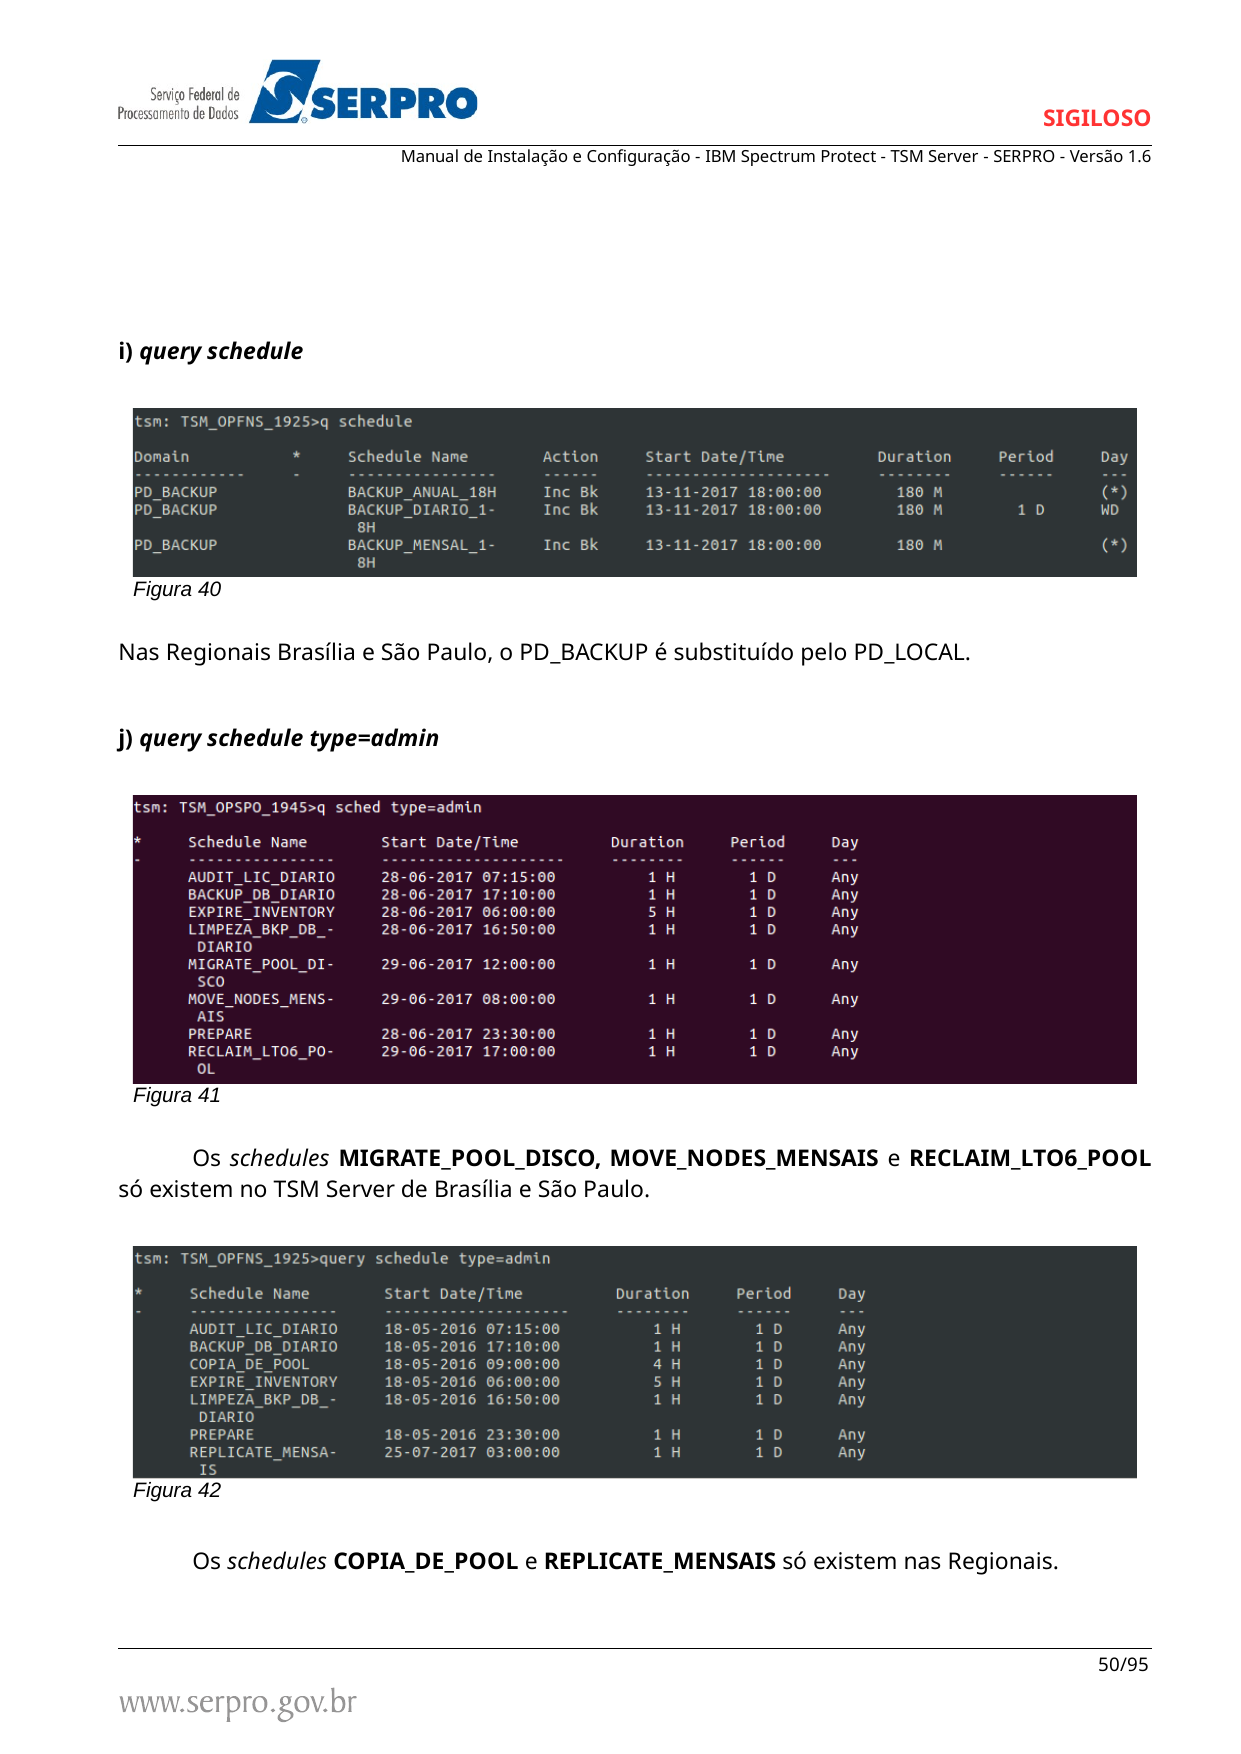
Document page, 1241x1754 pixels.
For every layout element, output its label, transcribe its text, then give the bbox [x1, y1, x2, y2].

text Figura 40 [133, 577, 1137, 601]
text Figura 42 [133, 1479, 1137, 1502]
text Figura 41 [133, 1084, 1137, 1107]
text Os schedules COPIA_DE_POOL e REPLICATE_MENSAIS só existem nas Regionais. [118, 1544, 1152, 1576]
picture [132, 1246, 1137, 1479]
picture [132, 795, 1137, 1084]
picture [118, 59, 478, 124]
text Os schedules MIGRATE_POOL_DISCO, MOVE_NODES_MENSAIS e RECLAIM_LTO6_POOL só existem no TSM Server de Brasília e São Paulo. [118, 1142, 1152, 1204]
text i) query schedule [118, 335, 1152, 366]
text Nas Regionais Brasília e São Paulo, o PD_BACKUP é substituído pelo PD_LOCAL. [118, 636, 1152, 667]
text j) query schedule type=admin [118, 722, 1152, 753]
picture [132, 408, 1137, 577]
